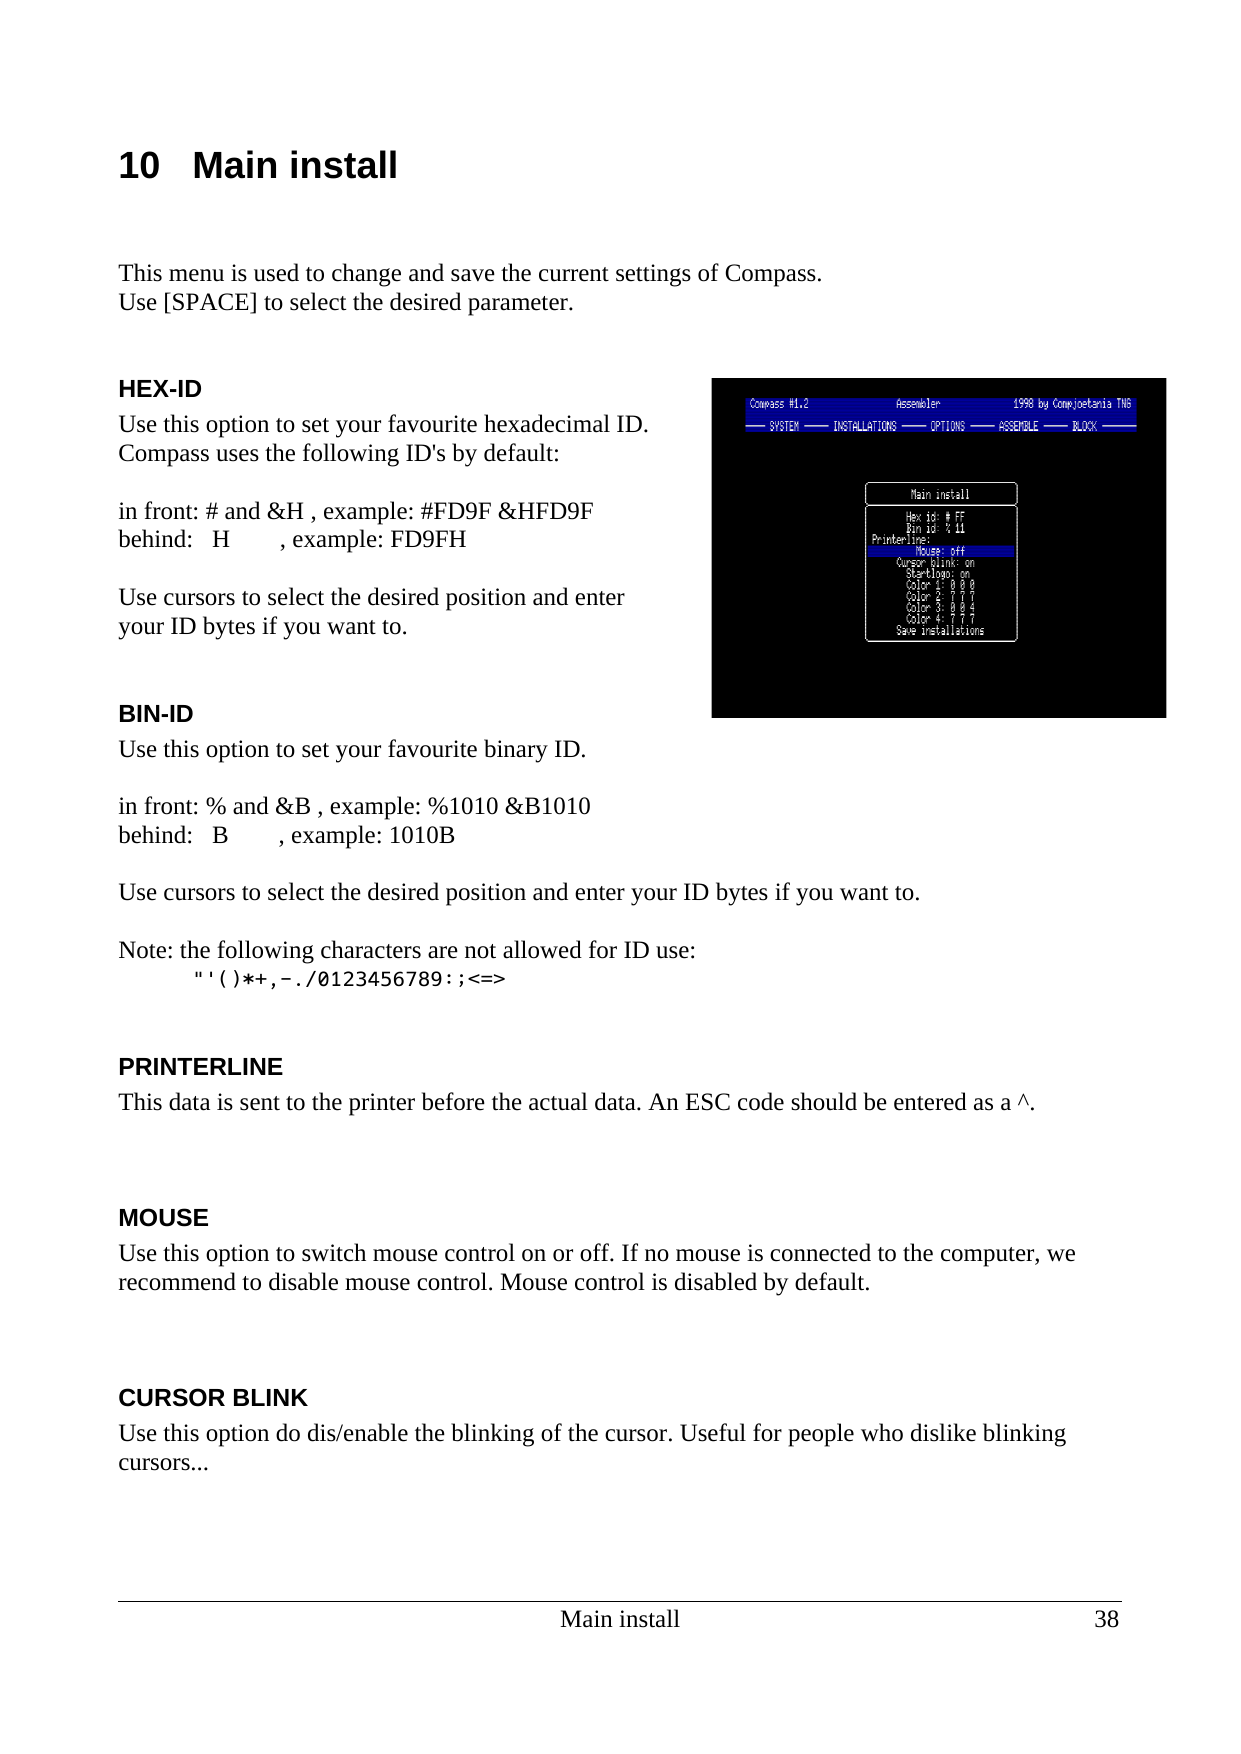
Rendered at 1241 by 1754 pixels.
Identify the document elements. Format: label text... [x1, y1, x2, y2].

text Use this option do dis/enable the blinking of the cursor. Useful for people who dislike blinking cursors... [118, 1418, 1122, 1476]
text Use this option to switch mouse control on or off. If no mouse is connected to the computer, we recommend to disable mouse control. Mouse control is disabled by default. [118, 1238, 1122, 1296]
text in front: % and &B , example: %1010 &B1010 [118, 791, 1122, 820]
text "'()*+,-./0123456789:;<=> [192, 964, 1122, 993]
text in front: # and &H , example: #FD9F &HFD9F [118, 496, 711, 524]
text behind: H , example: FD9FH [118, 524, 711, 553]
text Use cursors to select the desired position and enter your ID bytes if you want to. [118, 582, 711, 639]
subtitle Main install [118, 143, 1122, 187]
subtitle BIN-ID [118, 699, 1122, 727]
subtitle MOUSE [118, 1203, 1122, 1232]
text behind: B , example: 1010B [118, 820, 1122, 849]
text Note: the following characters are not allowed for ID use: [118, 935, 1122, 964]
picture [711, 378, 1167, 718]
text This data is sent to the printer before the actual data. An ESC code should be entered as a ^. [118, 1087, 1122, 1115]
text This menu is used to change and save the current settings of Compass. [118, 258, 1122, 287]
text Use [SPACE] to select the desired parameter. [118, 287, 1122, 316]
subtitle HEX-ID [118, 374, 1122, 403]
text Use this option to set your favourite hexadecimal ID. Compass uses the following ID's by default: [118, 409, 711, 467]
subtitle CURSOR BLINK [118, 1383, 1122, 1412]
text Use this option to set your favourite binary ID. [118, 734, 1122, 762]
text Use cursors to select the desired position and enter your ID bytes if you want to. [118, 877, 1122, 906]
subtitle PRINTERLINE [118, 1052, 1122, 1080]
